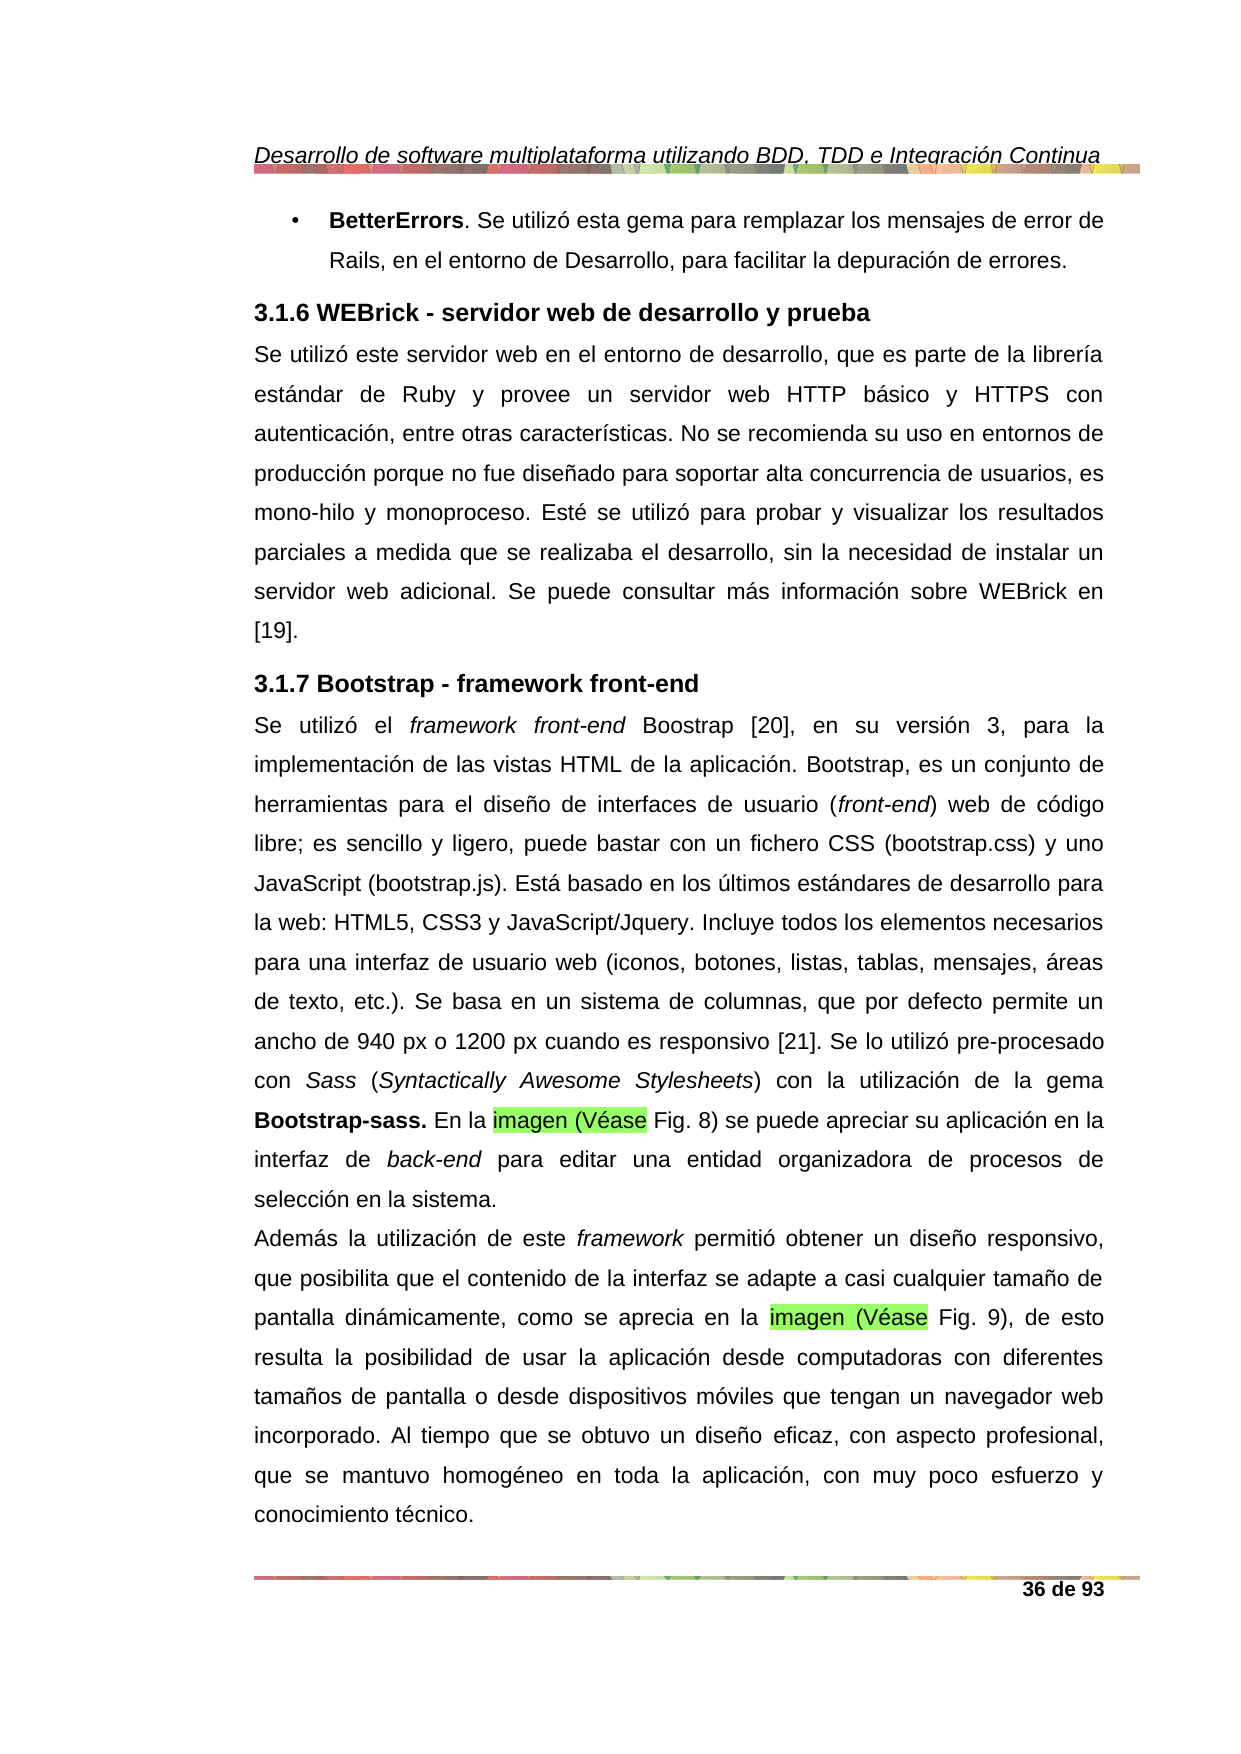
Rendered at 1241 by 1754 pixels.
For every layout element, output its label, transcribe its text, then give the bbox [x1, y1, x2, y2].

list 3.1.6 WEBrick - servidor web de desarrollo y prueba [254, 298, 1104, 327]
text Se utilizó este servidor web en el entorno de desarrollo, que es parte de la librería estándar de Ruby y provee un servidor web HTTP básico y HTTPS con autenticación, entre otras características. No se recomienda su uso en entornos de producción porque no fue diseñado para soportar alta concurrencia de usuarios, es mono-hilo y monoproceso. Esté se utilizó para probar y visualizar los resultados parciales a medida que se realizaba el desarrollo, sin la necesidad de instalar un servidor web adicional. Se puede consultar más información sobre WEBrick en [19]. [254, 341, 1104, 644]
list BetterErrors. Se utilizó esta gema para remplazar los mensajes de error de Rails, en el entorno de Desarrollo, para facilitar la depuración de errores. [291, 207, 1104, 273]
text Se utilizó el framework front-end Boostrap [20], en su versión 3, para la implementación de las vistas HTML de la aplicación. Bootstrap, es un conjunto de herramientas para el diseño de interfaces de usuario (front-end) web de código libre; es sencillo y ligero, puede bastar con un fichero CSS (bootstrap.css) y uno JavaScript (bootstrap.js). Está basado en los últimos estándares de desarrollo para la web: HTML5, CSS3 y JavaScript/Jquery. Incluye todos los elementos necesarios para una interfaz de usuario web (iconos, botones, listas, tablas, mensajes, áreas de texto, etc.). Se basa en un sistema de columnas, que por defecto permite un ancho de 940 px o 1200 px cuando es responsivo [21]. Se lo utilizó pre-procesado con Sass (Syntactically Awesome Stylesheets) con la utilización de la gema Bootstrap-sass. En la imagen (Véase Fig. 8) se puede apreciar su aplicación en la interfaz de back-end para editar una entidad organizadora de procesos de selección en la sistema. [254, 712, 1104, 1212]
text Además la utilización de este framework permitió obtener un diseño responsivo, que posibilita que el contenido de la interfaz se adapte a casi cualquier tamaño de pantalla dinámicamente, como se aprecia en la imagen (Véase Fig. 9), de esto resulta la posibilidad de usar la aplicación desde computadoras con diferentes tamaños de pantalla o desde dispositivos móviles que tengan un navegador web incorporado. Al tiempo que se obtuvo un diseño eficaz, con aspecto profesional, que se mantuvo homogéneo en toda la aplicación, con muy poco esfuerzo y conocimiento técnico. [254, 1225, 1104, 1528]
list 3.1.7 Bootstrap - framework front-end [254, 669, 1104, 697]
